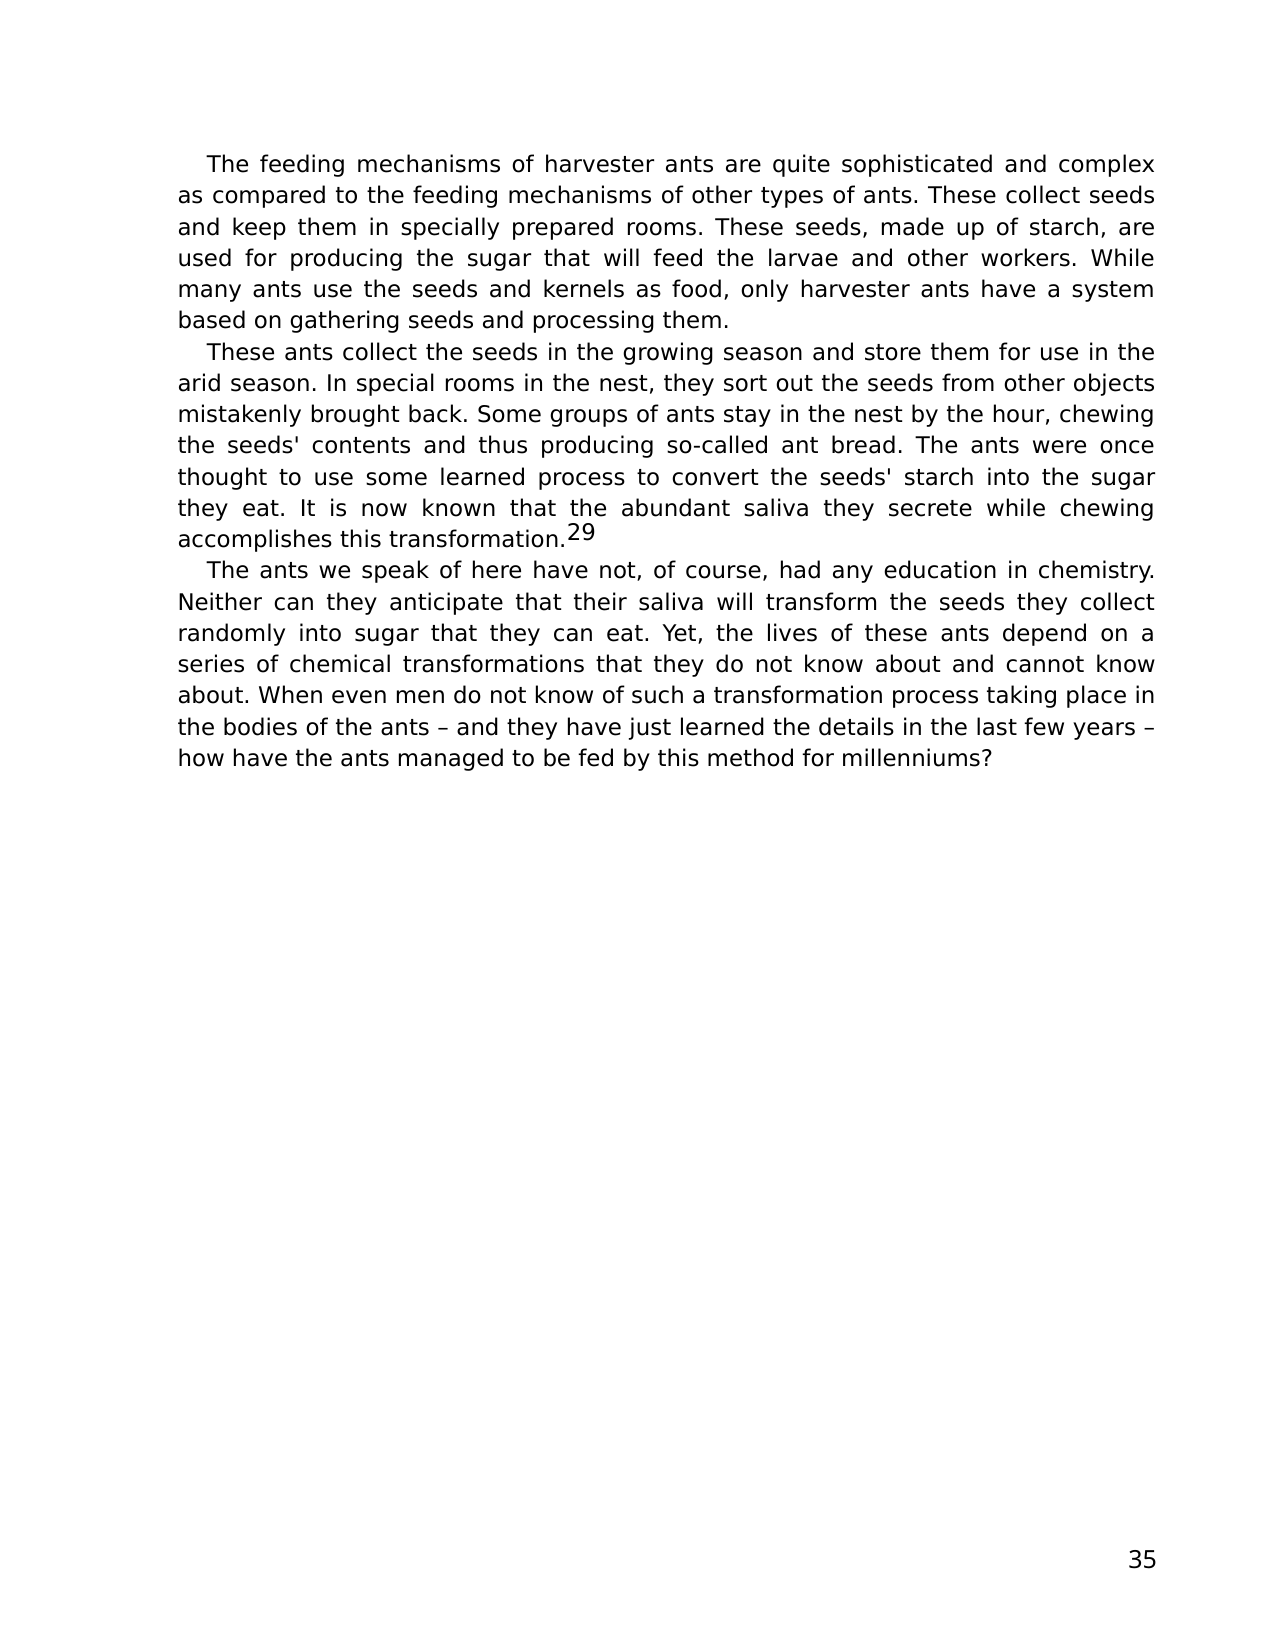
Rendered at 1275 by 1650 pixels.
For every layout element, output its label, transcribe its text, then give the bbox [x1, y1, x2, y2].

text These ants collect the seeds in the growing season and store them for use in the arid season. In special rooms in the nest, they sort out the seeds from other objects mistakenly brought back. Some groups of ants stay in the nest by the hour, chewing the seeds' contents and thus producing so-called ant bread. The ants were once thought to use some learned process to convert the seeds' starch into the sugar they eat. It is now known that the abundant saliva they secrete while chewing accomplishes this transformation.29 [177, 335, 1157, 554]
text The ants we speak of here have not, of course, had any education in chemistry. Neither can they anticipate that their saliva will transform the seeds they collect randomly into sugar that they can eat. Yet, the lives of these ants depend on a series of chemical transformations that they do not know about and cannot know about. When even men do not know of such a transformation process taking place in the bodies of the ants – and they have just learned the details in the last few years – how have the ants managed to be fed by this method for millenniums? [177, 554, 1157, 773]
text The feeding mechanisms of harvester ants are quite sophisticated and complex as compared to the feeding mechanisms of other types of ants. These collect seeds and keep them in specially prepared rooms. These seeds, made up of starch, are used for producing the sugar that will feed the larvae and other workers. While many ants use the seeds and kernels as food, only harvester ants have a system based on gathering seeds and processing them. [177, 148, 1157, 335]
